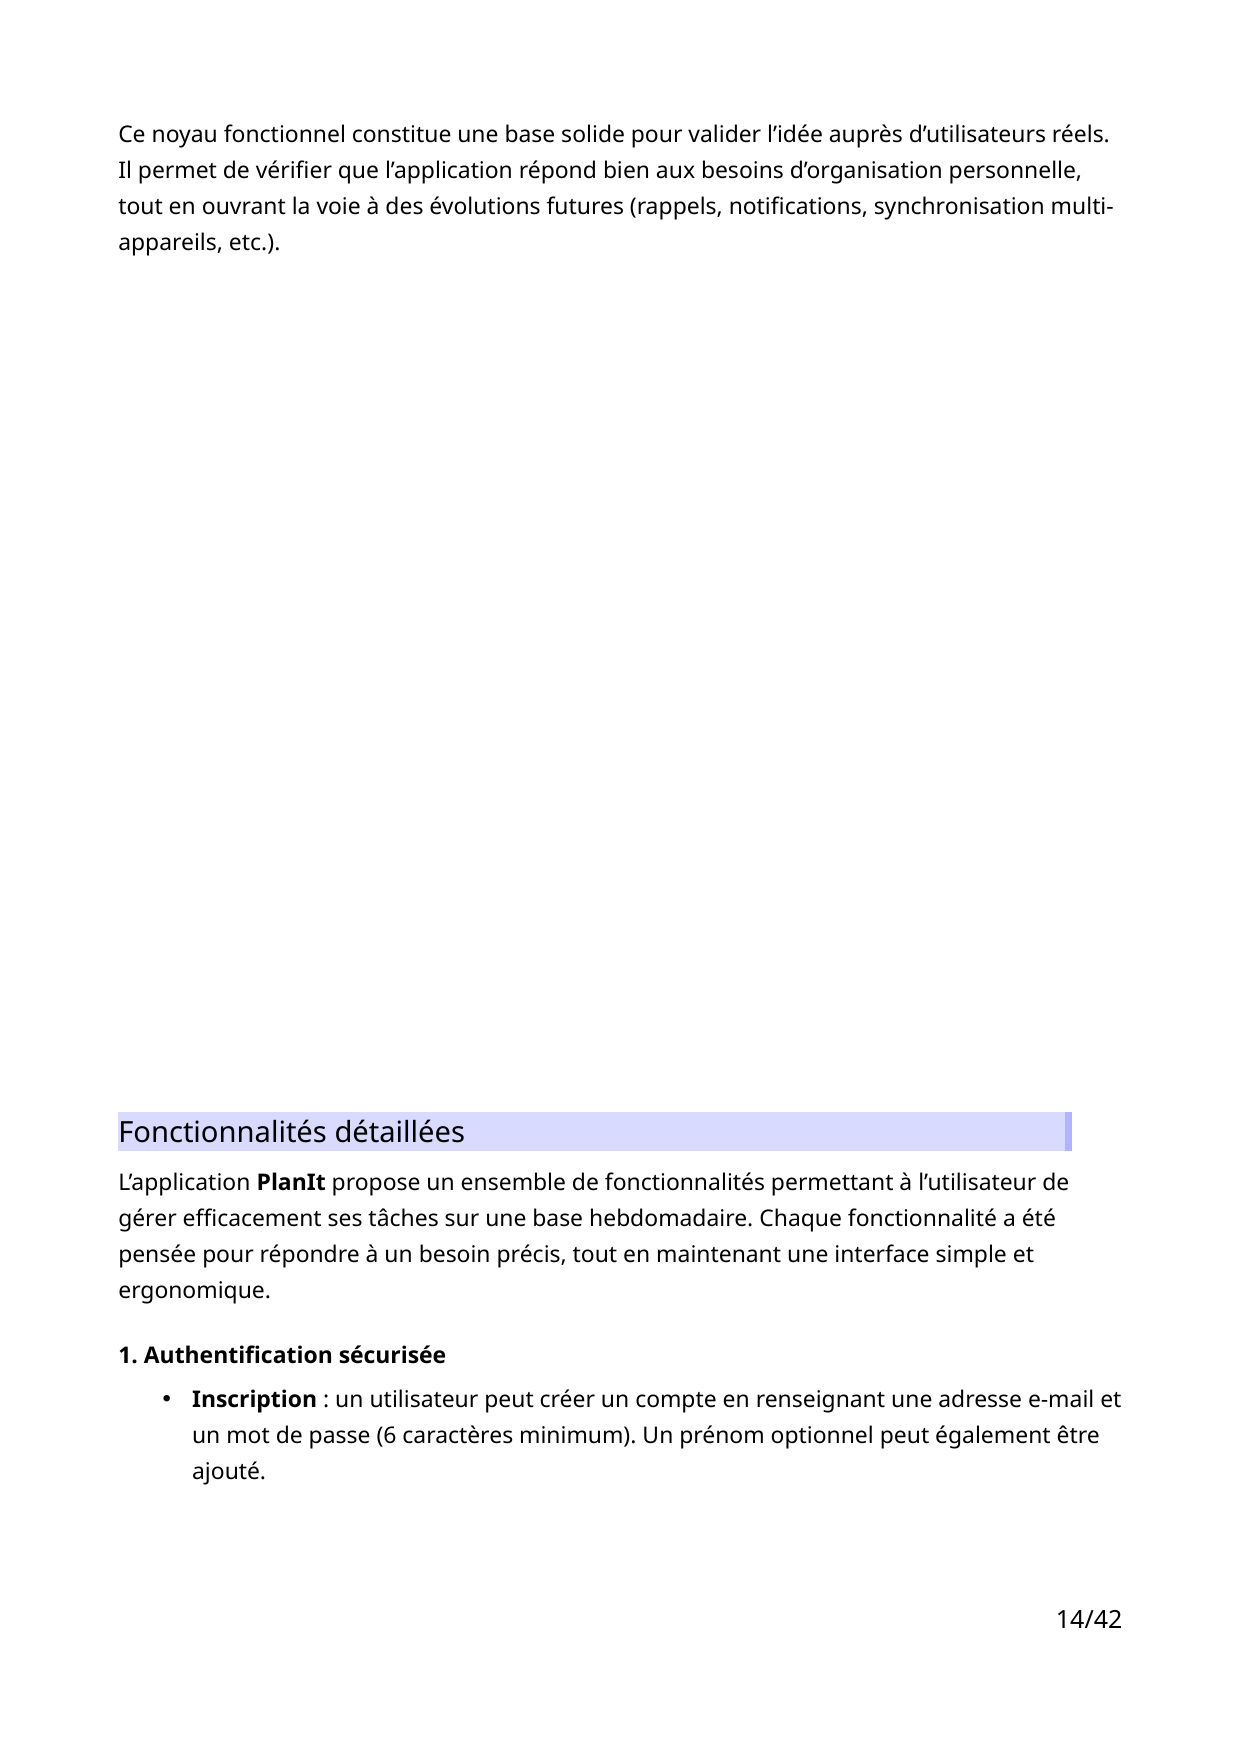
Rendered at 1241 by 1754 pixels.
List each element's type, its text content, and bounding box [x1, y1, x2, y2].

subtitle 1. Authentification sécurisée [118, 1339, 1122, 1370]
subtitle Fonctionnalités détaillées [118, 1096, 1122, 1154]
text L’application PlanIt propose un ensemble de fonctionnalités permettant à l’utilisateur de gérer efficacement ses tâches sur une base hebdomadaire. Chaque fonctionnalité a été pensée pour répondre à un besoin précis, tout en maintenant une interface simple et ergonomique. [118, 1166, 1122, 1305]
text Ce noyau fonctionnel constitue une base solide pour valider l’idée auprès d’utilisateurs réels. Il permet de vérifier que l’application répond bien aux besoins d’organisation personnelle, tout en ouvrant la voie à des évolutions futures (rappels, notifications, synchronisation multi-appareils, etc.). [118, 118, 1122, 257]
list Inscription : un utilisateur peut créer un compte en renseignant une adresse e-mail et un mot de passe (6 caractères minimum). Un prénom optionnel peut également être ajouté. [162, 1383, 1122, 1486]
